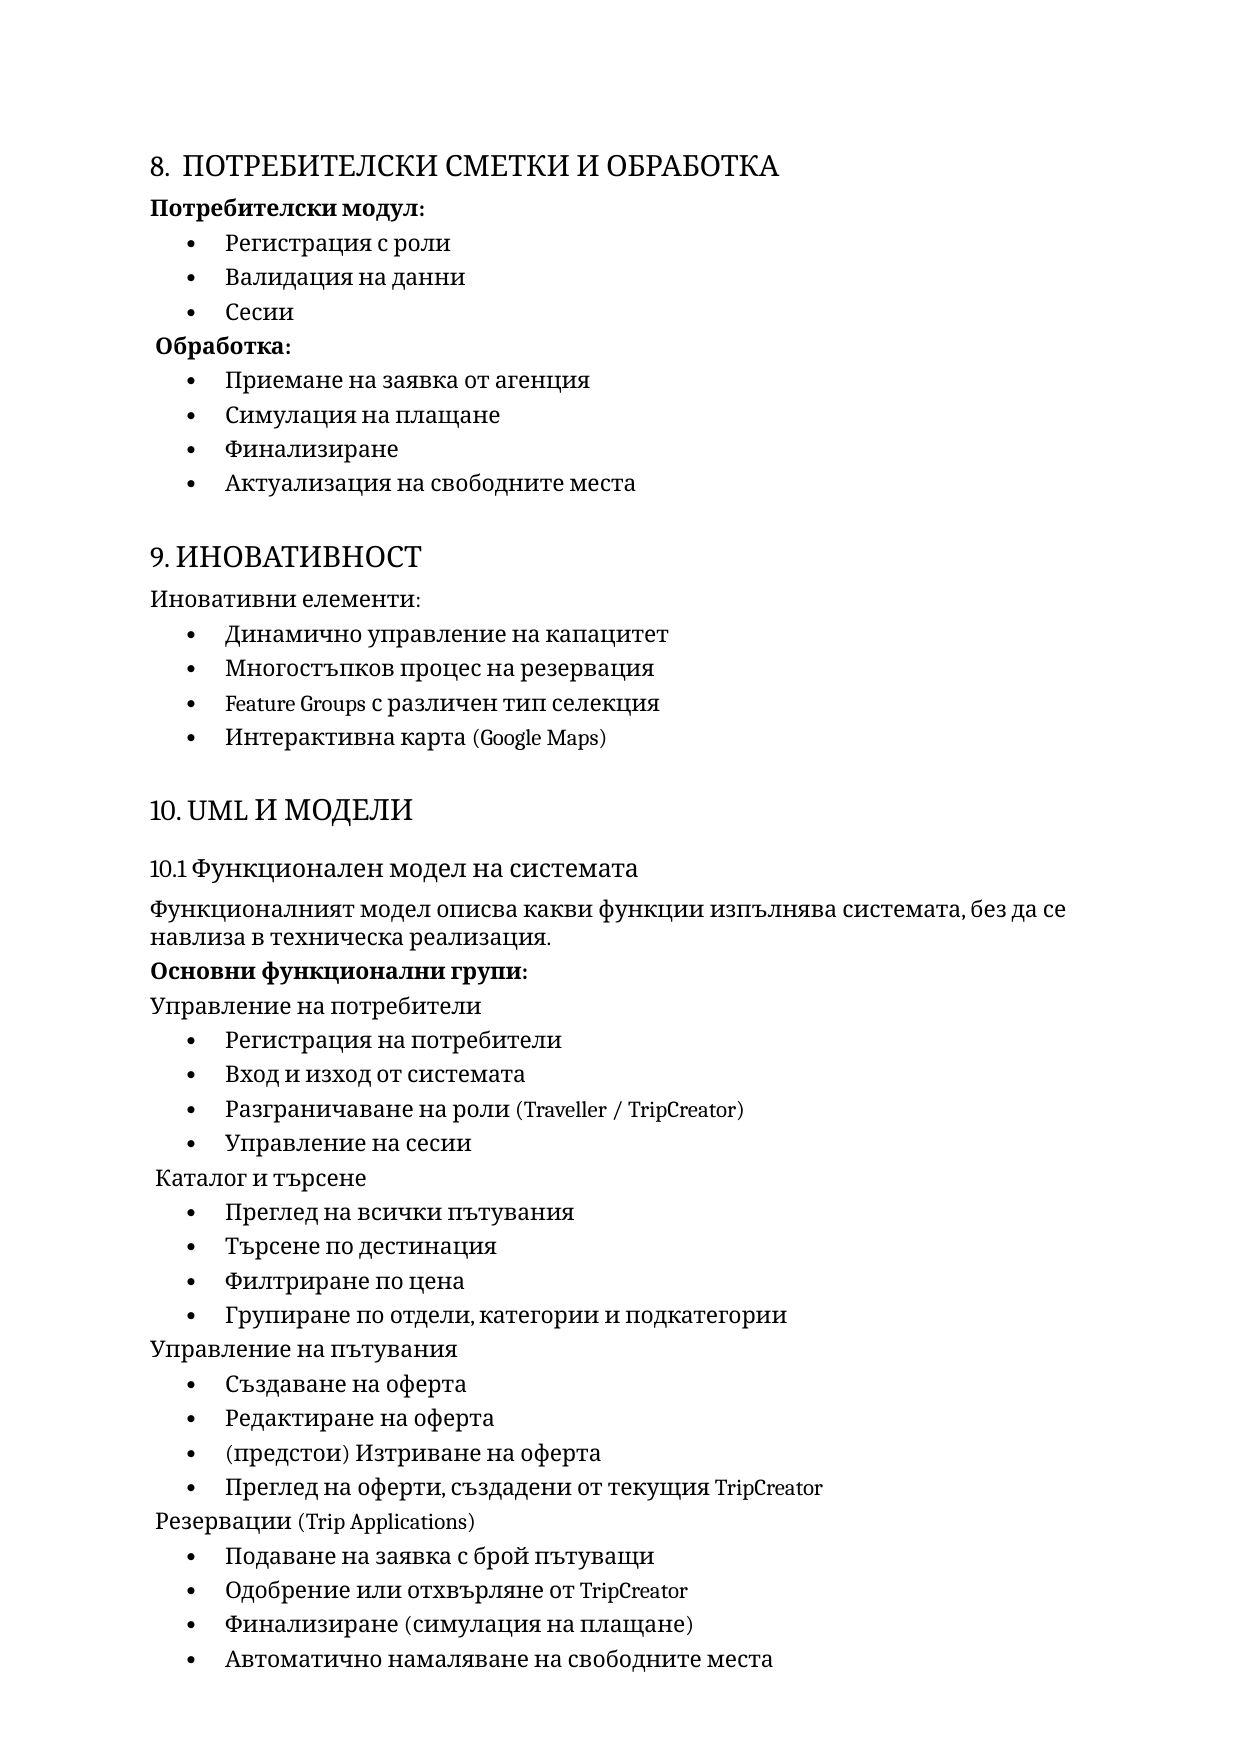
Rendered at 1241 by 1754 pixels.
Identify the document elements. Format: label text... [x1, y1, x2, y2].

subtitle 10. UML И МОДЕЛИ [150, 794, 1090, 828]
text Обработка: [150, 334, 1090, 360]
list Преглед на оферти, създадени от текущия TripCreator [187, 1475, 1090, 1501]
text Резервации (Trip Applications) [150, 1509, 1090, 1535]
list Създаване на оферта [187, 1372, 1090, 1398]
text Управление на пътувания [150, 1337, 1090, 1363]
text Основни функционални групи: [150, 959, 1090, 985]
list Сесии [187, 299, 1090, 326]
text Иновативни елементи: [150, 587, 1090, 614]
list Финализиране (симулация на плащане) [187, 1612, 1090, 1638]
list Симулация на плащане [187, 402, 1090, 429]
list Регистрация на потребители [187, 1028, 1090, 1054]
subtitle 10.1 Функционален модел на системата [150, 855, 1090, 884]
list Разграничаване на роли (Traveller / TripCreator) [187, 1097, 1090, 1123]
list Търсене по дестинация [187, 1234, 1090, 1260]
list Редактиране на оферта [187, 1406, 1090, 1432]
text Потребителски модул: [150, 196, 1090, 223]
list Регистрация с роли [187, 231, 1090, 257]
list Актуализация на свободните места [187, 471, 1090, 498]
list Вход и изход от системата [187, 1062, 1090, 1088]
text Каталог и търсене [150, 1165, 1090, 1192]
list Динамично управление на капацитет [187, 622, 1090, 648]
subtitle 8. ПОТРЕБИТЕЛСКИ СМЕТКИ И ОБРАБОТКА [150, 150, 1090, 183]
list Групиране по отдели, категории и подкатегории [187, 1303, 1090, 1329]
list Управление на сесии [187, 1131, 1090, 1157]
list Одобрение или отхвърляне от TripCreator [187, 1578, 1090, 1604]
list Интерактивна карта (Google Maps) [187, 725, 1090, 751]
list Преглед на всички пътувания [187, 1200, 1090, 1226]
list Автоматично намаляване на свободните места [187, 1647, 1090, 1673]
list Feature Groups с различен тип селекция [187, 690, 1090, 717]
text Управление на потребители [150, 993, 1090, 1020]
list Приемане на заявка от агенция [187, 368, 1090, 394]
list (предстои) Изтриване на оферта [187, 1440, 1090, 1467]
text Функционалният модел описва какви функции изпълнява системата, без да се навлиза в техническа реализация. [150, 897, 1090, 951]
list Подаване на заявка с брой пътуващи [187, 1543, 1090, 1570]
list Финализиране [187, 437, 1090, 463]
list Валидация на данни [187, 265, 1090, 291]
subtitle 9. ИНОВАТИВНОСТ [150, 541, 1090, 574]
list Филтриране по цена [187, 1268, 1090, 1295]
list Многостъпков процес на резервация [187, 656, 1090, 682]
